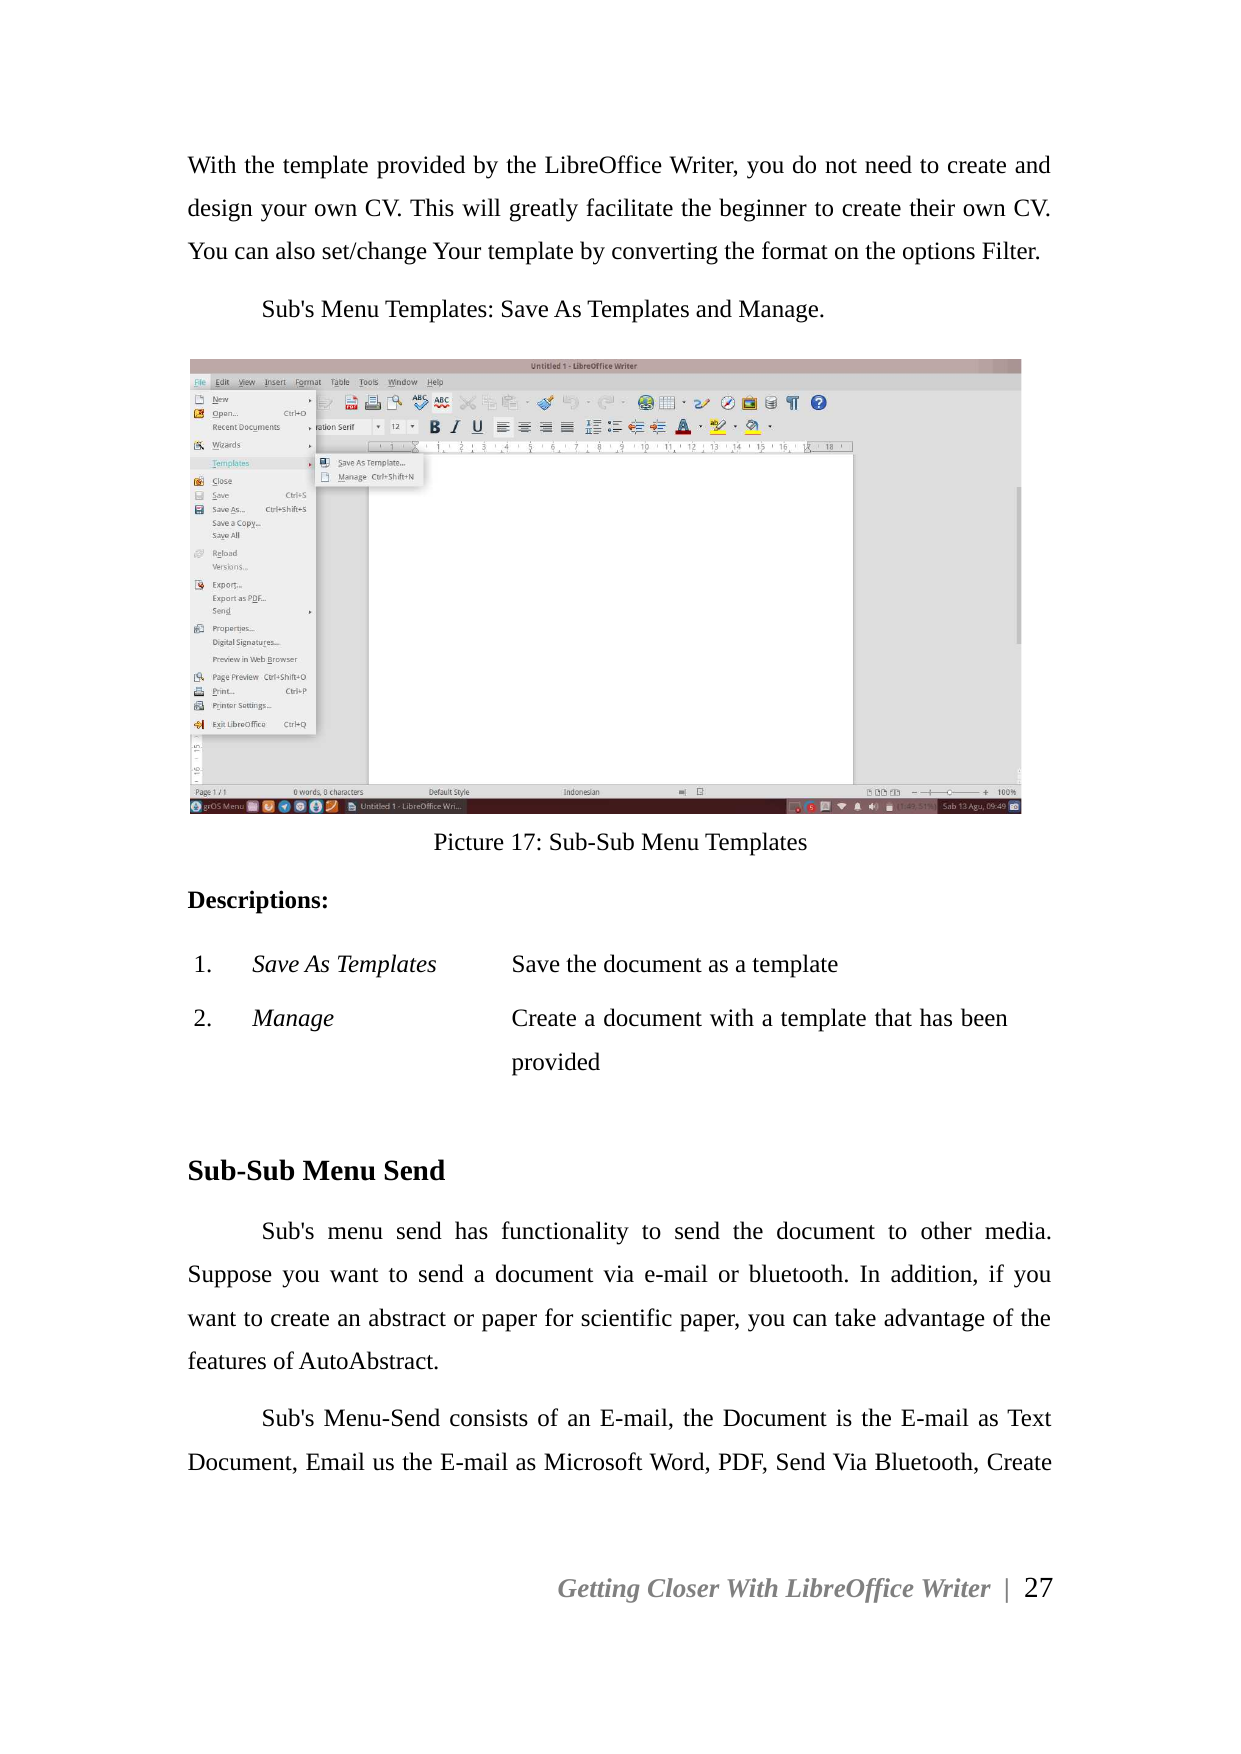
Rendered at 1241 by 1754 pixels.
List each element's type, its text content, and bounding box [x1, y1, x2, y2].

table_header Save As Templates [246, 943, 506, 998]
table_header Save the document as a template [506, 943, 1015, 998]
text Sub's Menu Templates: Save As Templates and Manage. [187, 294, 1053, 323]
text Picture 17: Sub-Sub Menu Templates [187, 352, 1053, 856]
text Descriptions: [187, 885, 1053, 914]
picture [190, 359, 1022, 814]
text Sub's menu send has functionality to send the document to other media. Suppose you want to send a document via e-mail or bluetooth. In addition, if you want to create an abstract or paper for scientific paper, you can take advantage of the features of AutoAbstract. [187, 1216, 1053, 1374]
table_cell Manage [246, 998, 506, 1096]
subtitle Sub-Sub Menu Send [187, 1153, 1053, 1187]
text Sub's Menu-Send consists of an E-mail, the Document is the E-mail as Text Document, Email us the E-mail as Microsoft Word, PDF, Send Via Bluetooth, Create [187, 1403, 1053, 1475]
table_cell Create a document with a template that has been provided [506, 998, 1015, 1096]
table_cell 2. [188, 998, 246, 1096]
text With the template provided by the LibreOffice Writer, you do not need to create and design your own CV. This will greatly facilitate the beginner to create their own CV. You can also set/change Your template by converting the format on the options Filter. [187, 150, 1053, 265]
table_header 1. [188, 943, 246, 998]
